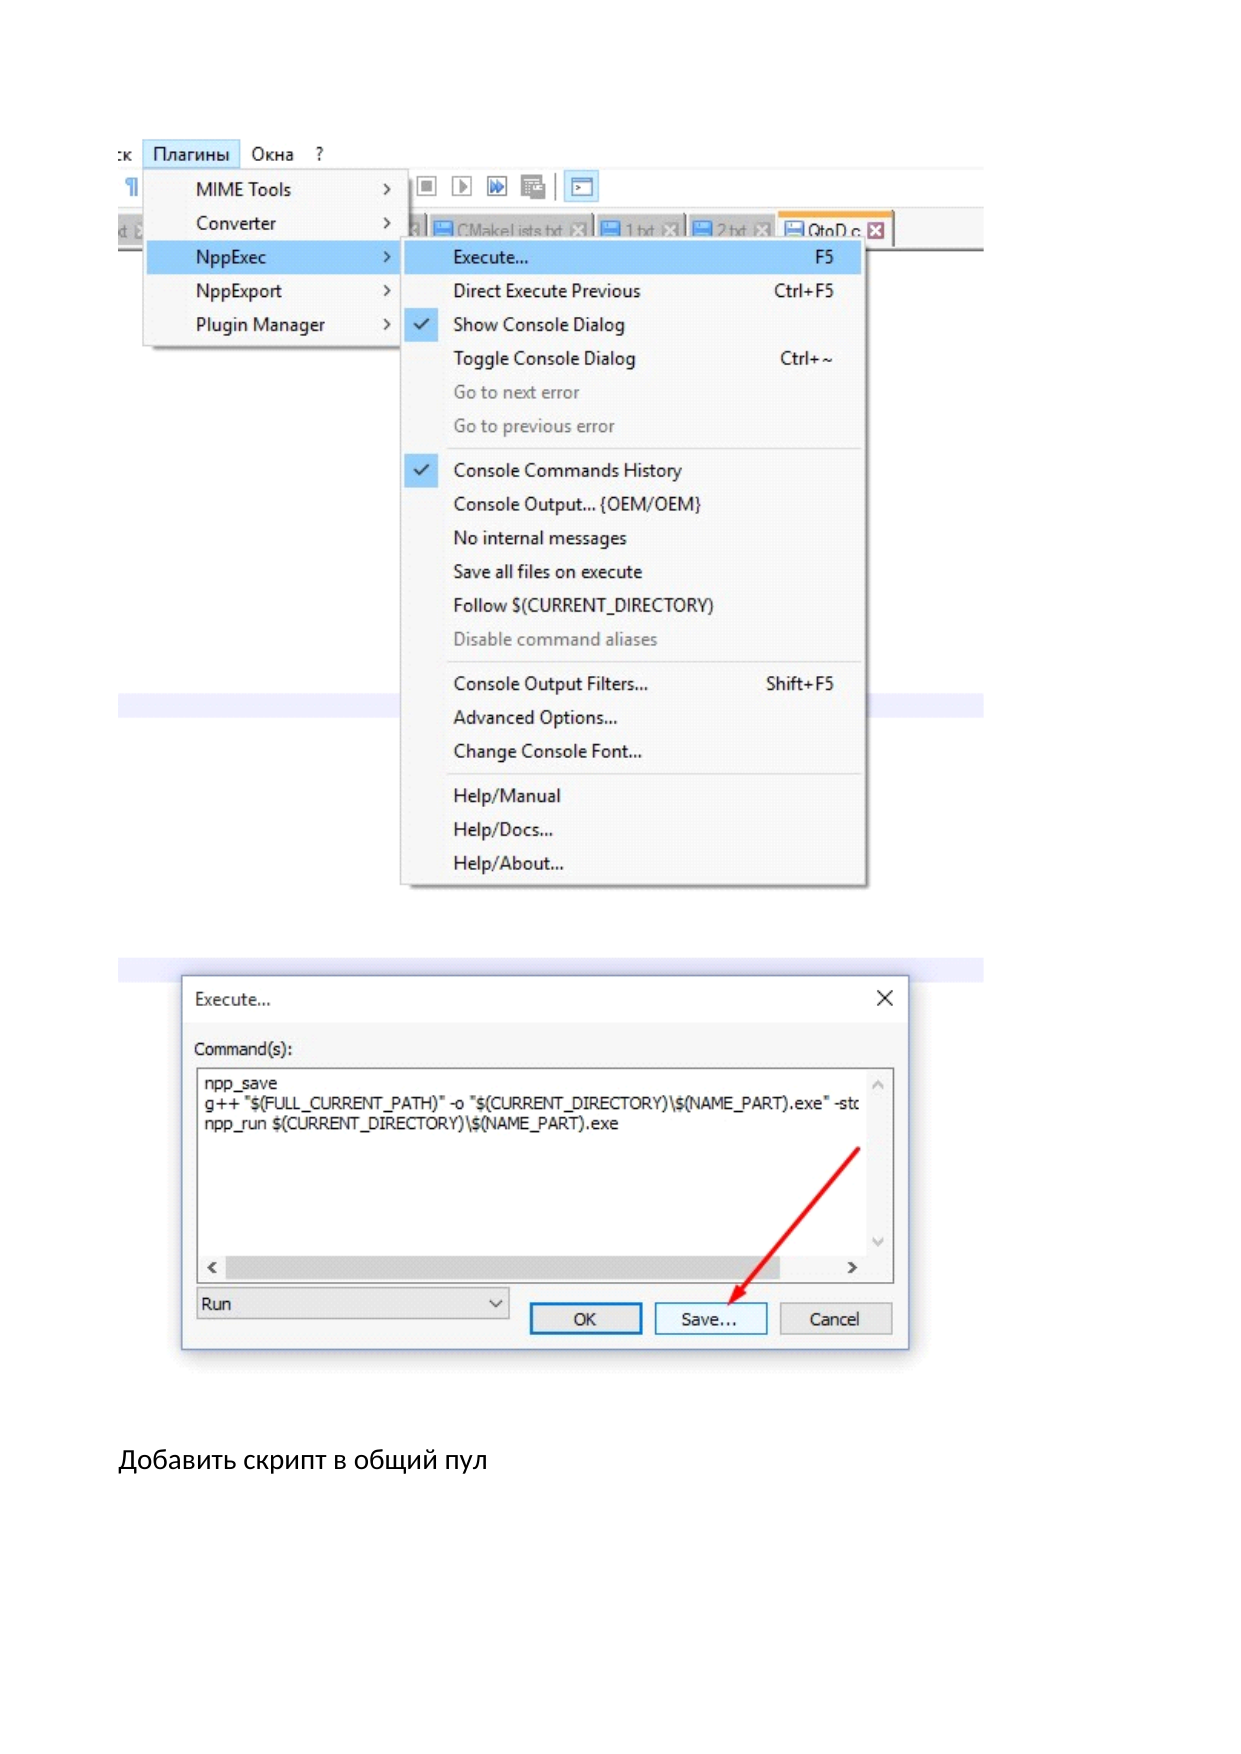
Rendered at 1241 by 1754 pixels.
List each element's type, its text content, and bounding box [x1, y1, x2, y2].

text Добавить скрипт в общий пул [118, 1441, 1122, 1477]
